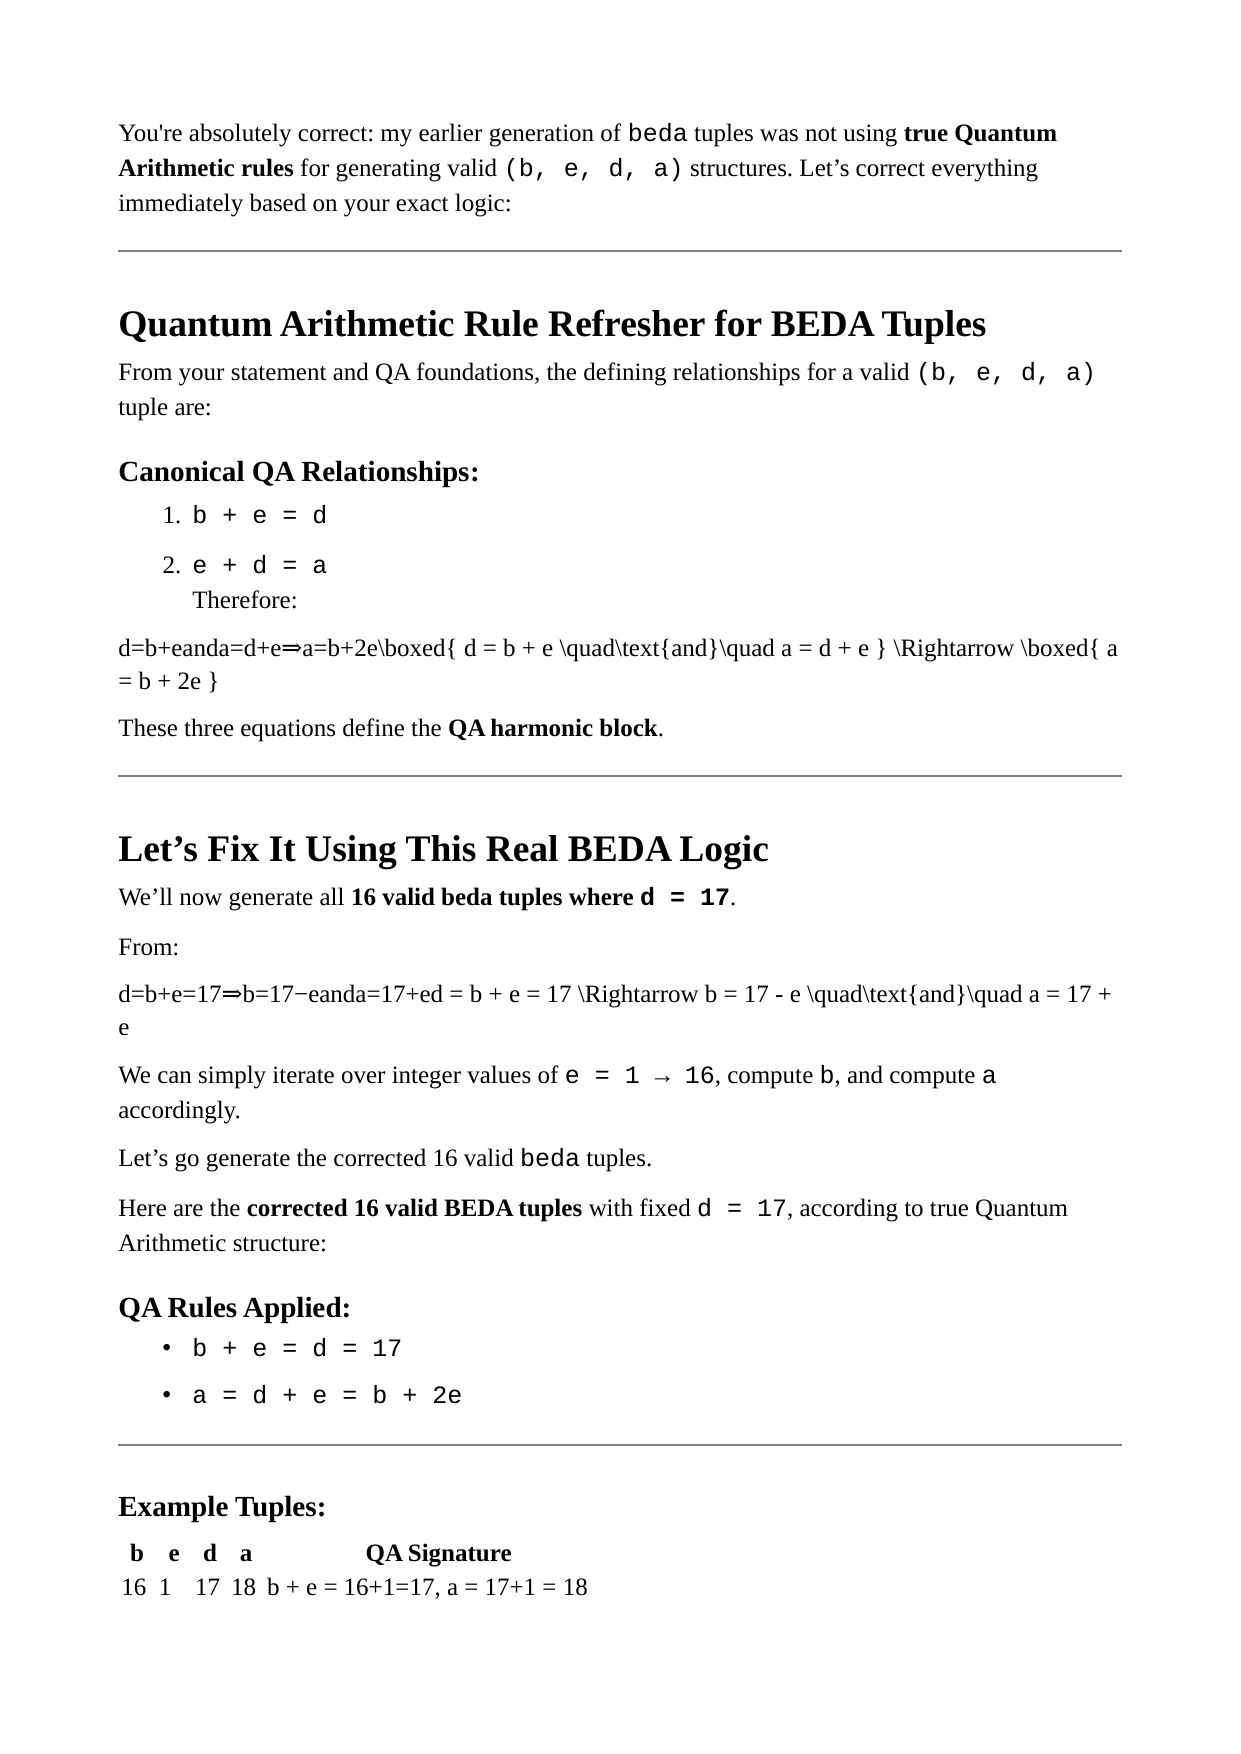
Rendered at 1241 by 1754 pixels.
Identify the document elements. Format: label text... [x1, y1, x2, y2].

table_header QA Signature [264, 1535, 613, 1569]
table_cell b + e = 16+1=17, a = 17+1 = 18 [264, 1570, 613, 1604]
table_cell 1 [156, 1570, 192, 1604]
text d=b+eanda=d+e⇒a=b+2e\boxed{ d = b + e \quad\text{and}\quad a = d + e } \Rightarrow \boxed{ a = b + 2e } [118, 633, 1122, 694]
table_header b [118, 1535, 156, 1569]
text From your statement and QA foundations, the defining relationships for a valid (b, e, d, a) tuple are: [118, 357, 1122, 421]
table_header a [228, 1535, 264, 1569]
list e + d = a Therefore: [162, 550, 1122, 614]
text You're absolutely correct: my earlier generation of beda tuples was not using true Quantum Arithmetic rules for generating valid (b, e, d, a) structures. Let’s correct everything immediately based on your exact logic: [118, 118, 1122, 217]
list b + e = d = 17 [162, 1336, 1122, 1364]
text Here are the corrected 16 valid BEDA tuples with fixed d = 17, according to true Quantum Arithmetic structure: [118, 1193, 1122, 1256]
text We can simply iterate over integer values of e = 1 → 16, compute b, and compute a accordingly. [118, 1060, 1122, 1124]
subtitle Quantum Arithmetic Rule Refresher for BEDA Tuples [118, 301, 1122, 344]
text We’ll now generate all 16 valid beda tuples where d = 17. [118, 882, 1122, 912]
text d=b+e=17⇒b=17−eanda=17+ed = b + e = 17 \Rightarrow b = 17 - e \quad\text{and}\quad a = 17 + e [118, 979, 1122, 1041]
text From: [118, 932, 1122, 960]
table_header d [192, 1535, 228, 1569]
table_cell 16 [118, 1570, 156, 1604]
list b + e = d [162, 500, 1122, 531]
text Let’s go generate the corrected 16 valid beda tuples. [118, 1143, 1122, 1173]
subtitle QA Rules Applied: [118, 1290, 1122, 1323]
text These three equations define the QA harmonic block. [118, 713, 1122, 742]
subtitle Canonical QA Relationships: [118, 454, 1122, 487]
subtitle Example Tuples: [118, 1489, 1122, 1522]
table_cell 17 [192, 1570, 228, 1604]
table_cell 18 [228, 1570, 264, 1604]
list a = d + e = b + 2e [162, 1383, 1122, 1411]
subtitle Let’s Fix It Using This Real BEDA Logic [118, 826, 1122, 869]
table_header e [156, 1535, 192, 1569]
